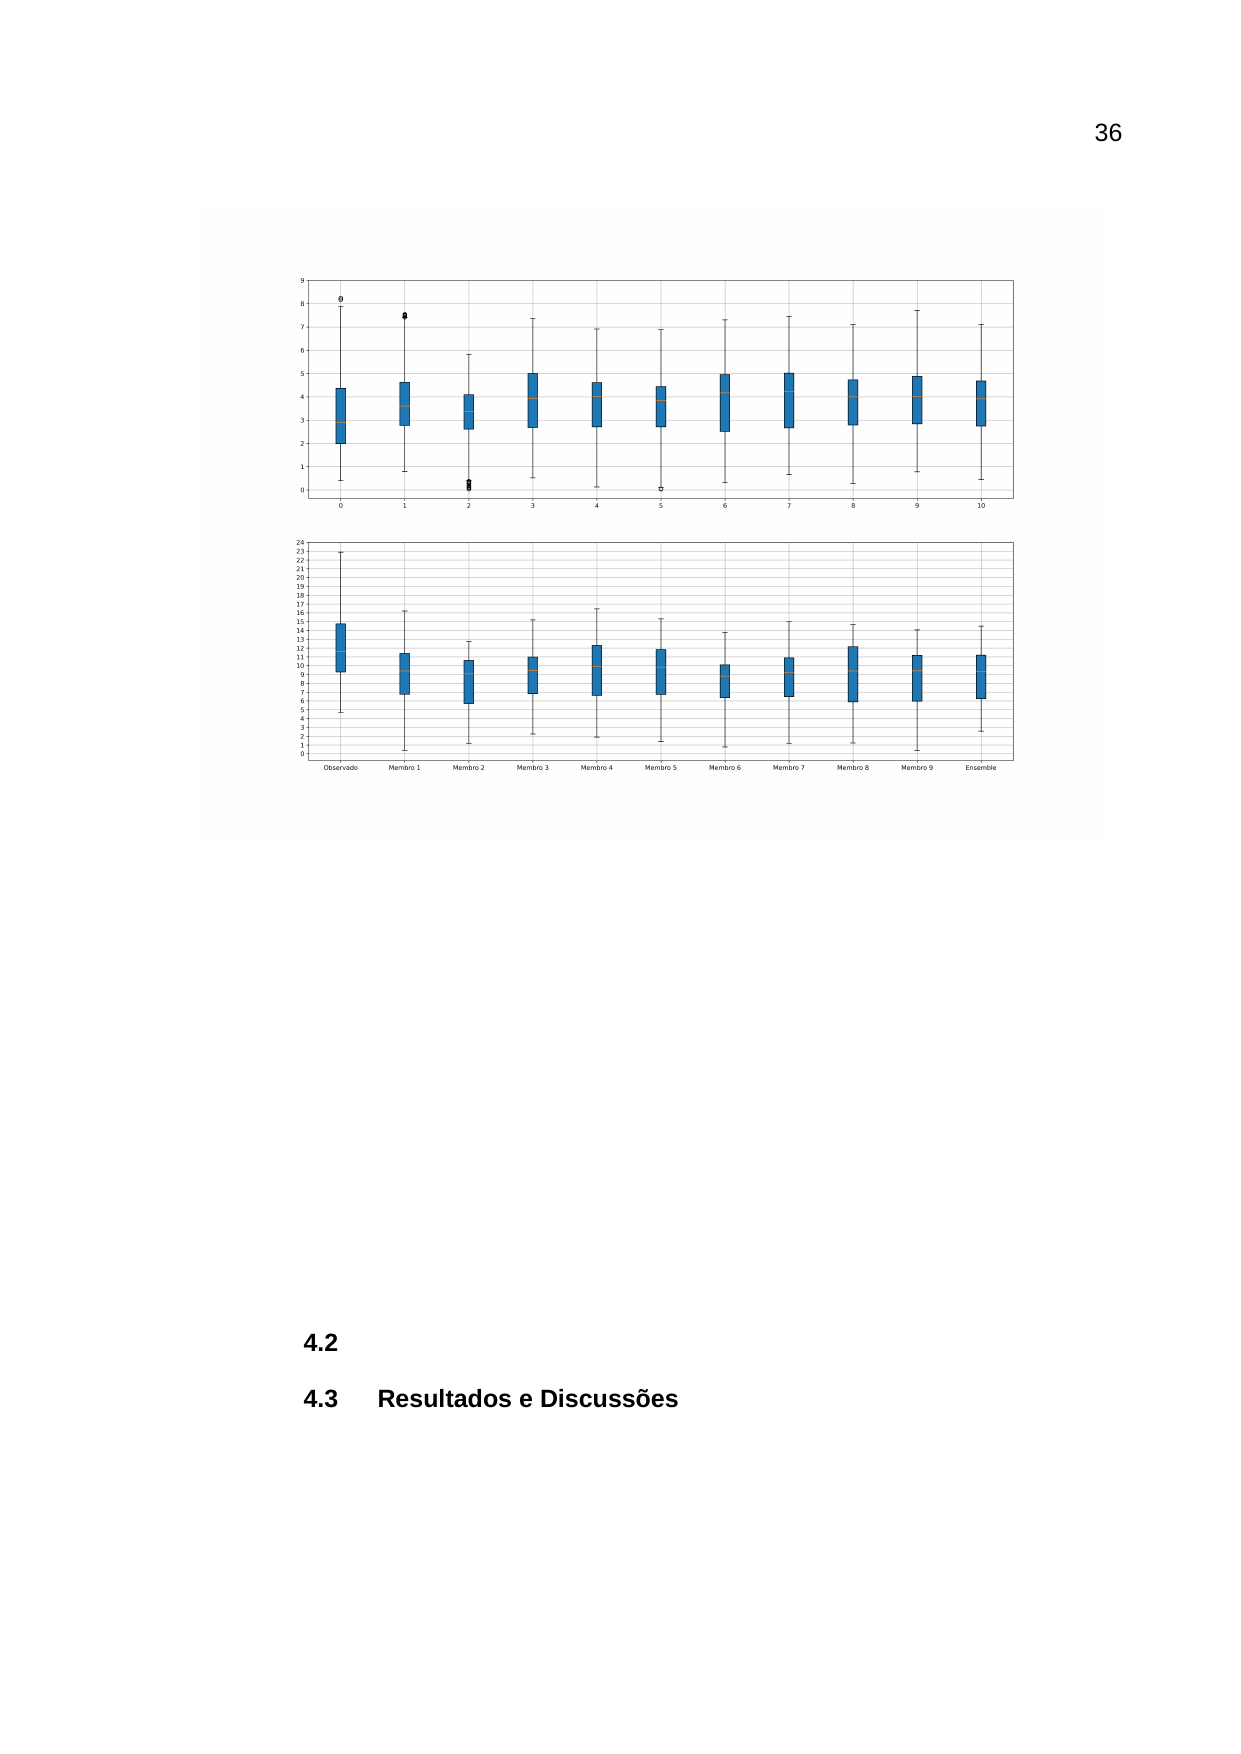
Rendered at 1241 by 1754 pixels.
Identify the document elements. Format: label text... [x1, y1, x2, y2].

subtitle Resultados e Discussões [215, 1384, 1122, 1413]
picture [196, 204, 1104, 840]
